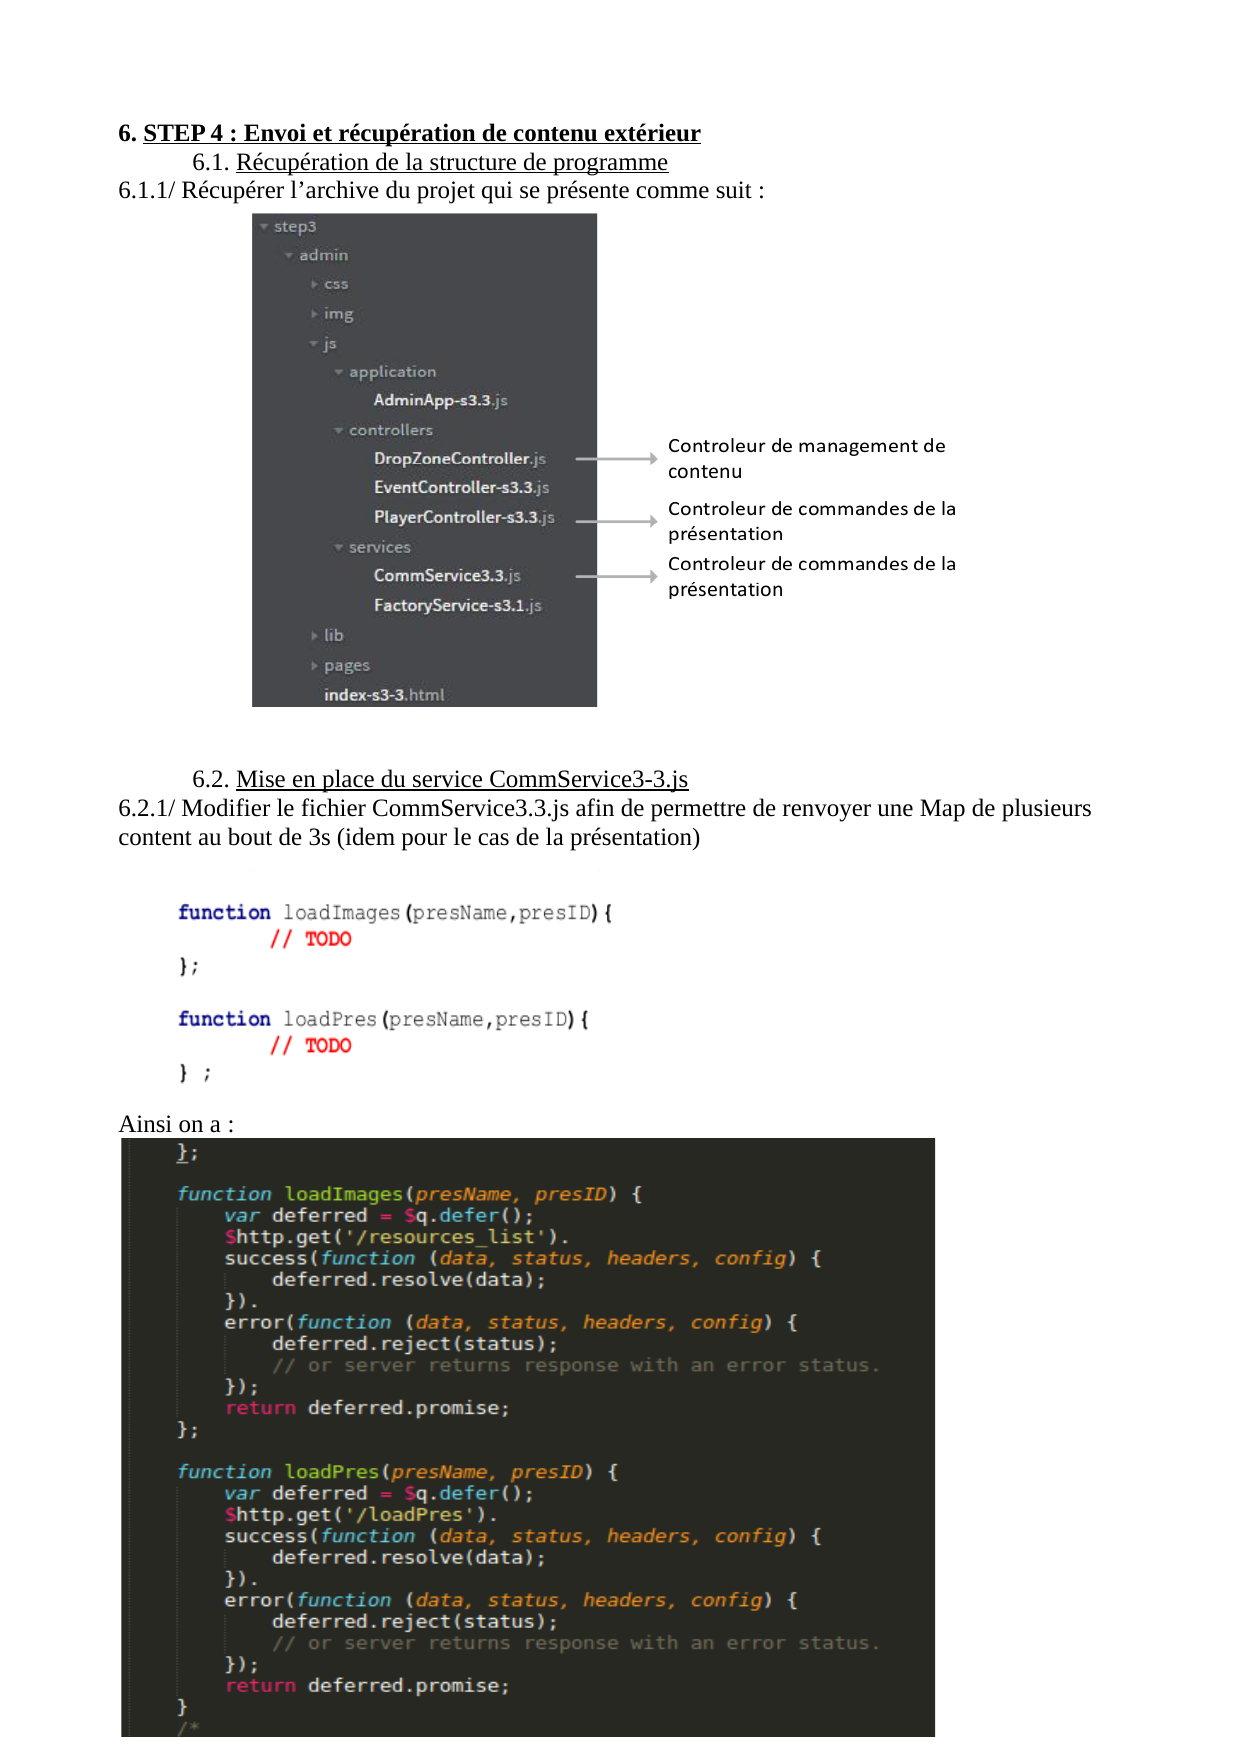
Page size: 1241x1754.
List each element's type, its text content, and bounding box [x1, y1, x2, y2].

picture [89, 870, 680, 1095]
text 6.1. Récupération de la structure de programme [118, 147, 1122, 176]
text 6.2.1/ Modifier le fichier CommService3.3.js afin de permettre de renvoyer une Map de plusieurs content au bout de 3s (idem pour le cas de la présentation) [118, 793, 1122, 851]
picture [211, 204, 1030, 707]
text 6.2. Mise en place du service CommService3-3.js [118, 764, 1122, 793]
text 6.1.1/ Récupérer l’archive du projet qui se présente comme suit : [118, 176, 1122, 204]
text 6. STEP 4 : Envoi et récupération de contenu extérieur [118, 118, 1122, 147]
text Ainsi on a : [118, 1109, 1122, 1138]
picture [121, 1138, 936, 1737]
